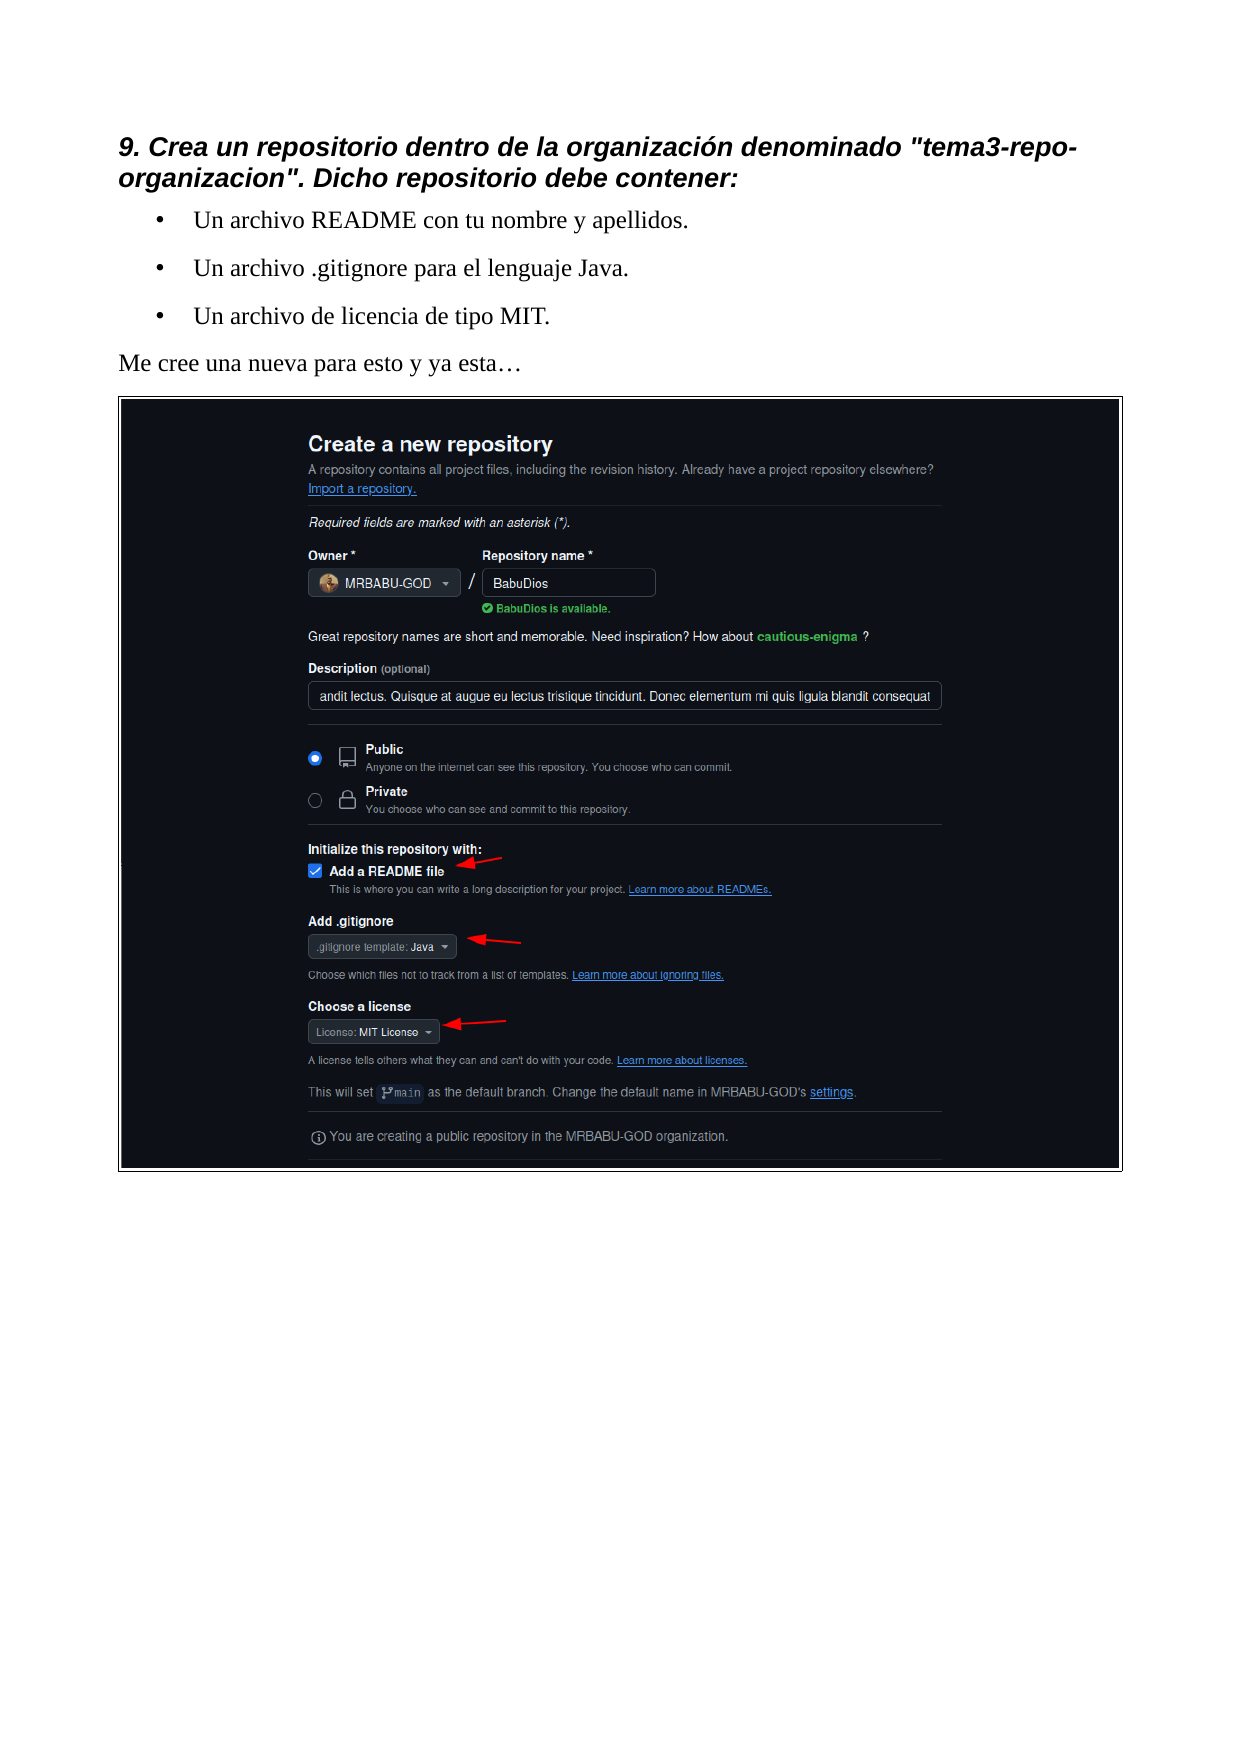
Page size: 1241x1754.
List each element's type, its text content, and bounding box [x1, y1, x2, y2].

list Un archivo .gitignore para el lenguaje Java. [156, 253, 1122, 282]
list Un archivo de licencia de tipo MIT. [156, 301, 1122, 329]
subtitle 9. Crea un repositorio dentro de la organización denominado "tema3-repo-organizacion". Dicho repositorio debe contener: [118, 131, 1122, 193]
text Me cree una nueva para esto y ya esta… [118, 348, 1122, 377]
list Un archivo README con tu nombre y apellidos. [156, 206, 1122, 234]
picture [121, 399, 1119, 1168]
